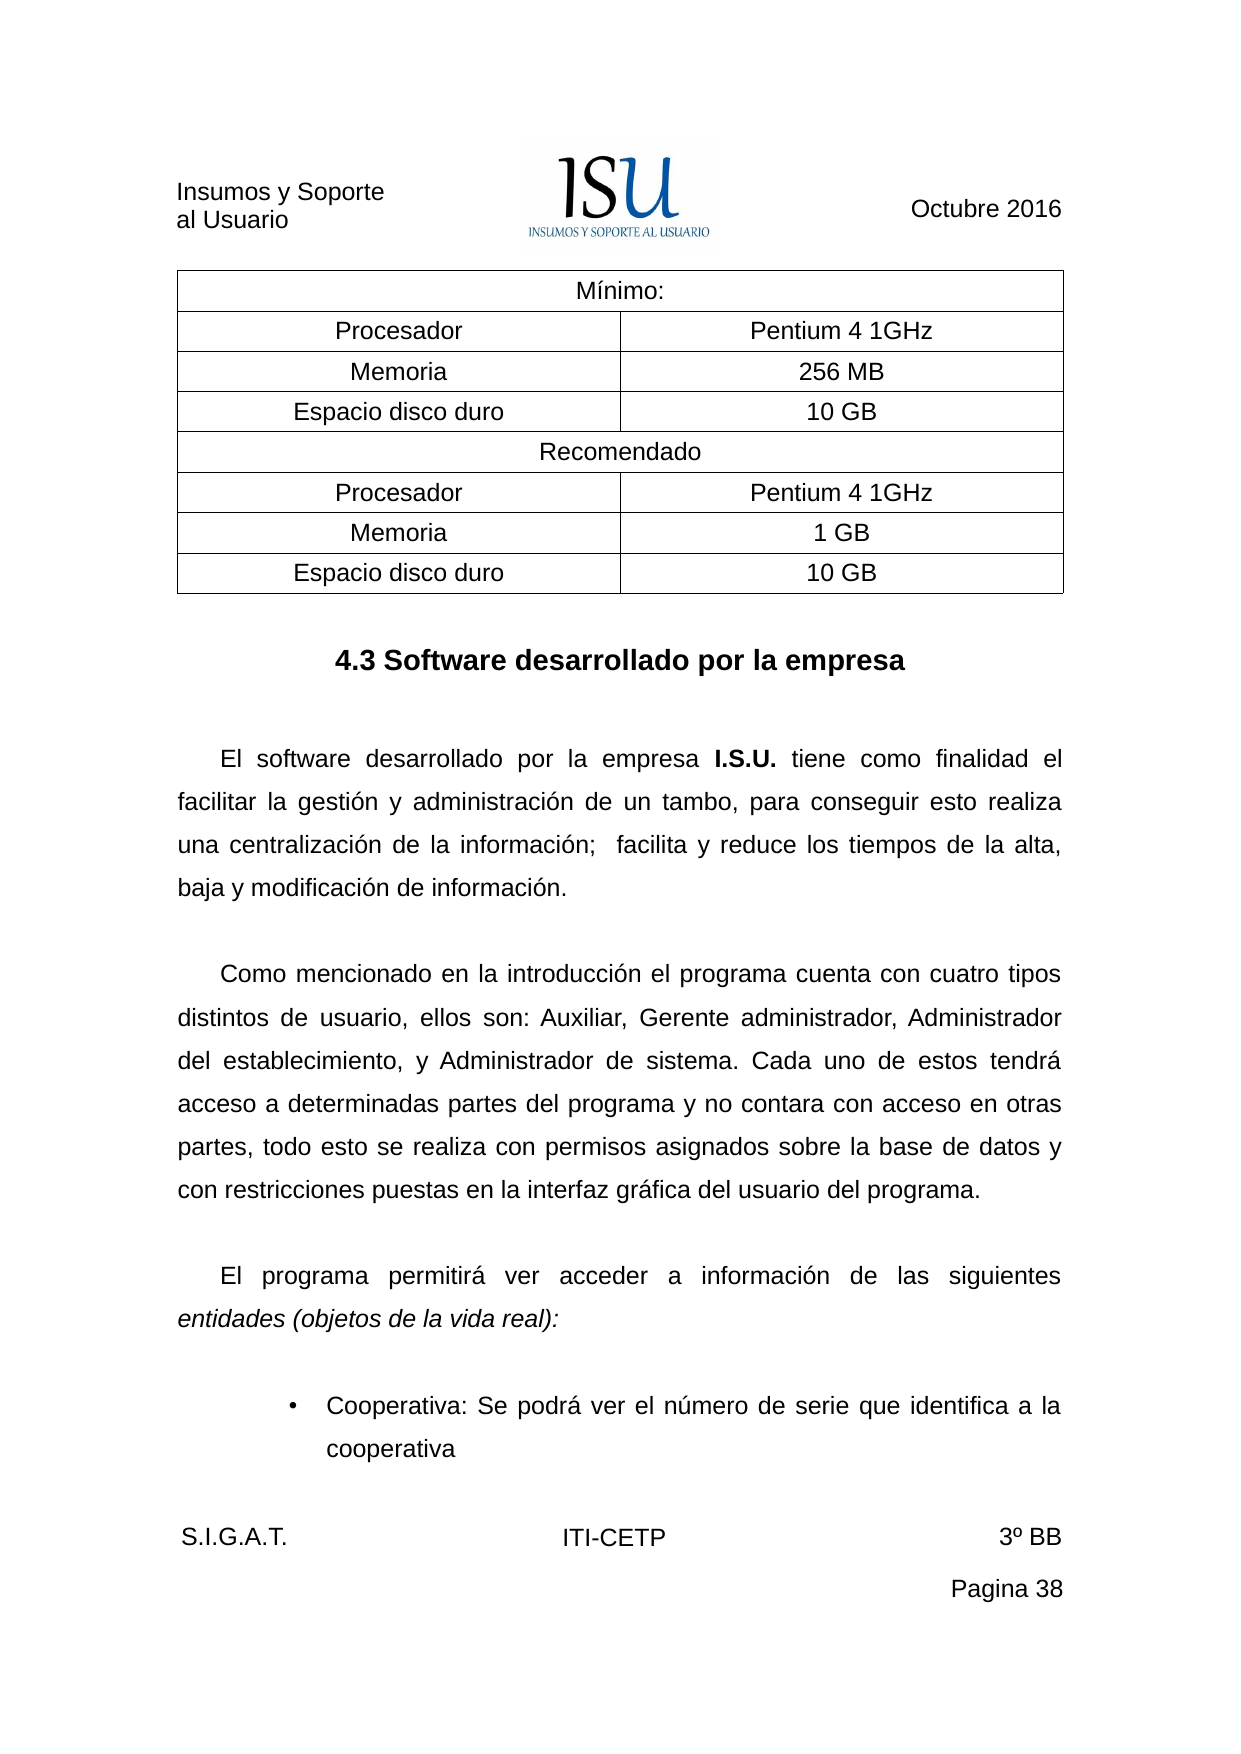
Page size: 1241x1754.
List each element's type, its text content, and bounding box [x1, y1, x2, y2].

table_cell Procesador [178, 312, 620, 351]
table_cell Espacio disco duro [178, 392, 620, 431]
table_cell 1 GB [621, 513, 1063, 552]
table_cell Memoria [178, 352, 620, 391]
table_cell Procesador [178, 473, 620, 512]
table_cell Recomendado [178, 432, 1063, 472]
table_cell Mínimo: [178, 271, 1063, 311]
text 4.3 Software desarrollado por la empresa [177, 643, 1063, 677]
text El software desarrollado por la empresa I.S.U. tiene como finalidad el facilitar la gestión y administración de un tambo, para conseguir esto realiza una centralización de la información; facilita y reduce los tiempos de la alta, baja y modificación de información. [177, 744, 1063, 902]
list Cooperativa: Se podrá ver el número de serie que identifica a la cooperativa [288, 1391, 1063, 1463]
table_cell 10 GB [621, 554, 1063, 593]
table_cell 10 GB [621, 392, 1063, 431]
table_cell Pentium 4 1GHz [621, 473, 1063, 512]
text El programa permitirá ver acceder a información de las siguientes entidades (objetos de la vida real): [177, 1261, 1063, 1333]
table_cell 256 MB [621, 352, 1063, 391]
picture [517, 138, 723, 252]
text Como mencionado en la introducción el programa cuenta con cuatro tipos distintos de usuario, ellos son: Auxiliar, Gerente administrador, Administrador del establecimiento, y Administrador de sistema. Cada uno de estos tendrá acceso a determinadas partes del programa y no contara con acceso en otras partes, todo esto se realiza con permisos asignados sobre la base de datos y con restricciones puestas en la interfaz gráfica del usuario del programa. [177, 959, 1063, 1204]
table_cell Memoria [178, 513, 620, 552]
table_cell Espacio disco duro [178, 554, 620, 593]
table_cell Pentium 4 1GHz [621, 312, 1063, 351]
